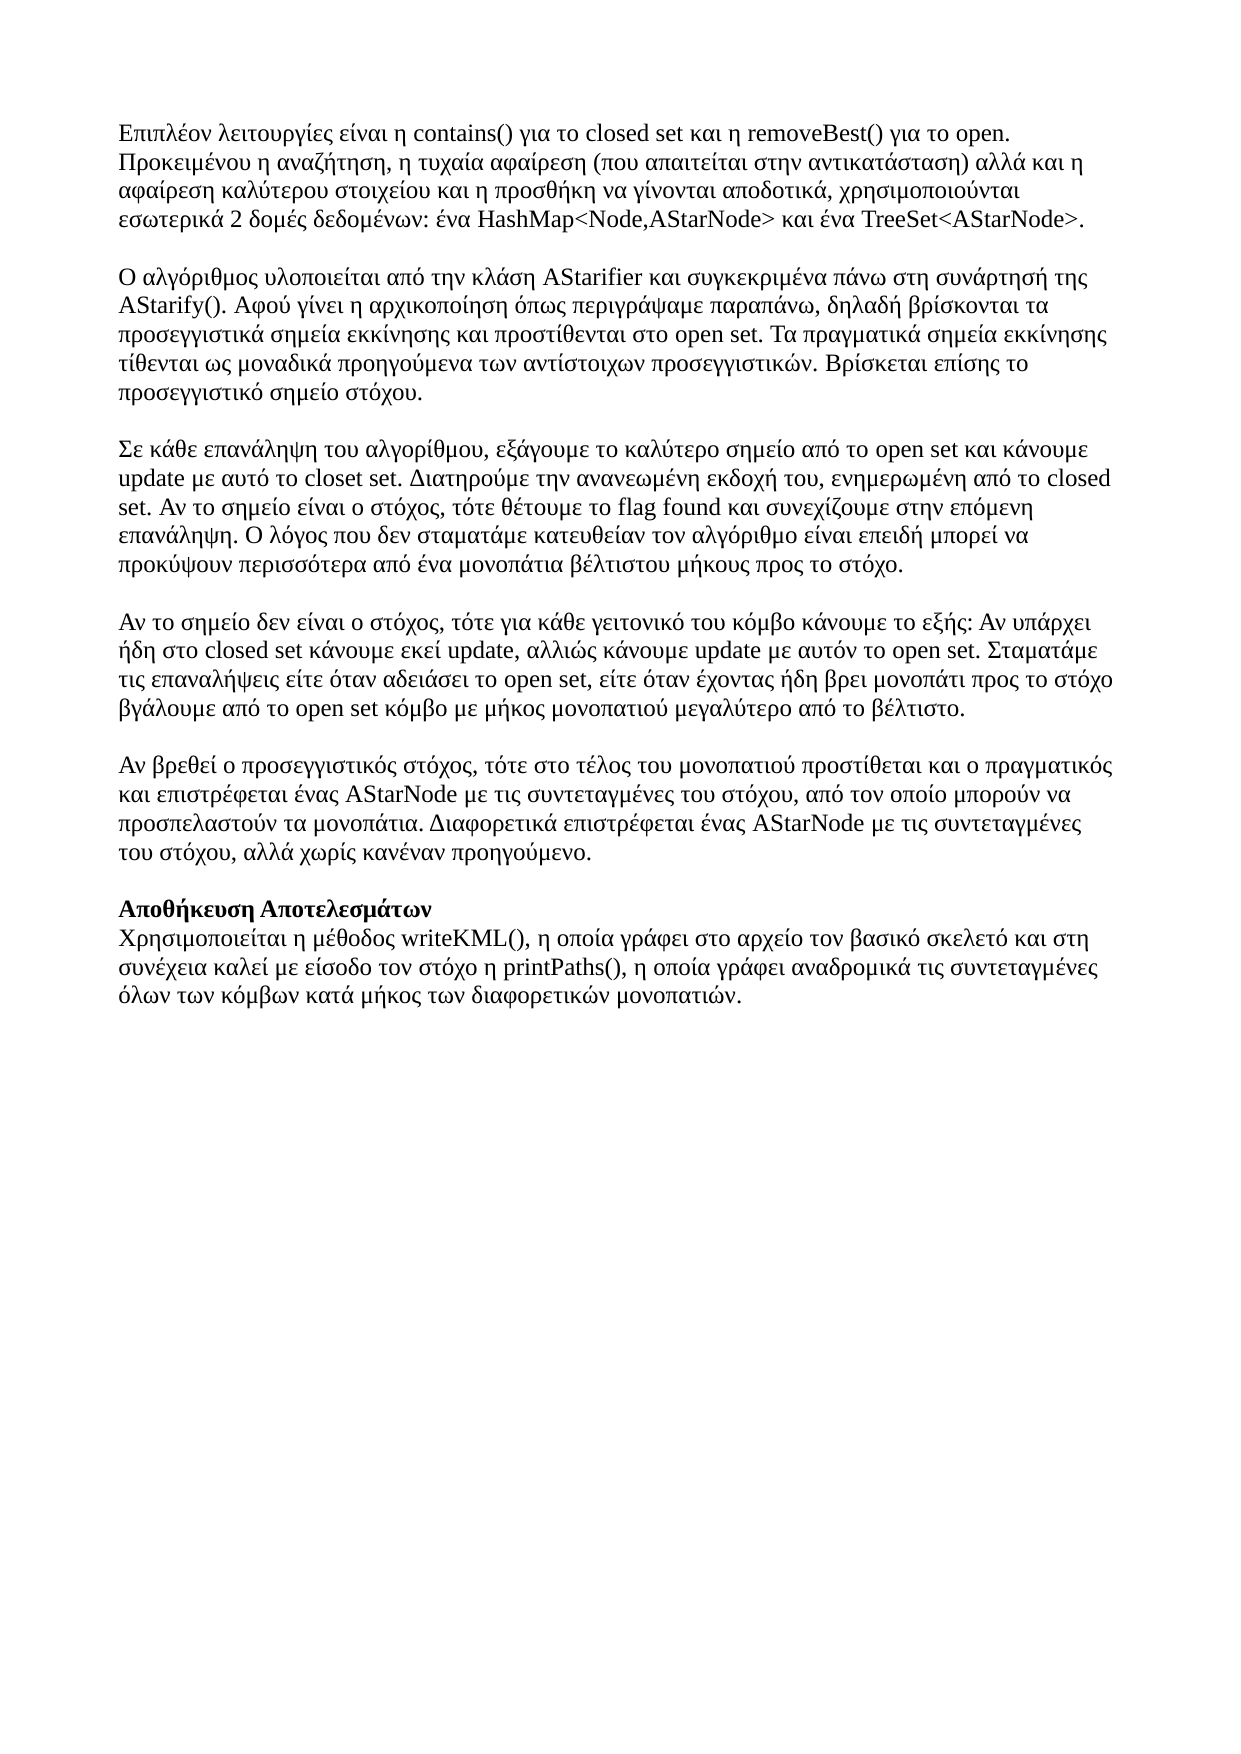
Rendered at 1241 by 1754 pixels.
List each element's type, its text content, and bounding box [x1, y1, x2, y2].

text Σε κάθε επανάληψη του αλγορίθμου, εξάγουμε το καλύτερο σημείο από το open set και κάνουμε update με αυτό το closet set. Διατηρούμε την ανανεωμένη εκδοχή του, ενημερωμένη από το closed set. Αν το σημείο είναι ο στόχος, τότε θέτουμε το flag found και συνεχίζουμε στην επόμενη επανάληψη. Ο λόγος που δεν σταματάμε κατευθείαν τον αλγόριθμο είναι επειδή μπορεί να προκύψουν περισσότερα από ένα μονοπάτια βέλτιστου μήκους προς το στόχο. [118, 434, 1122, 578]
text Αν το σημείο δεν είναι ο στόχος, τότε για κάθε γειτονικό του κόμβο κάνουμε το εξής: Αν υπάρχει ήδη στο closed set κάνουμε εκεί update, αλλιώς κάνουμε update με αυτόν το open set. Σταματάμε τις επαναλήψεις είτε όταν αδειάσει το open set, είτε όταν έχοντας ήδη βρει μονοπάτι προς το στόχο βγάλουμε από το open set κόμβο με μήκος μονοπατιού μεγαλύτερο από το βέλτιστο. [118, 607, 1122, 722]
text Χρησιμοποιείται η μέθοδος writeKML(), η οποία γράφει στο αρχείο τον βασικό σκελετό και στη συνέχεια καλεί με είσοδο τον στόχο η printPaths(), η οποία γράφει αναδρομικά τις συντεταγμένες όλων των κόμβων κατά μήκος των διαφορετικών μονοπατιών. [118, 923, 1122, 1009]
text Αν βρεθεί ο προσεγγιστικός στόχος, τότε στο τέλος του μονοπατιού προστίθεται και ο πραγματικός και επιστρέφεται ένας AStarNode με τις συντεταγμένες του στόχου, από τον οποίο μπορούν να προσπελαστούν τα μονοπάτια. Διαφορετικά επιστρέφεται ένας AStarNode με τις συντεταγμένες του στόχου, αλλά χωρίς κανέναν προηγούμενο. [118, 751, 1122, 866]
text Ο αλγόριθμος υλοποιείται από την κλάση AStarifier και συγκεκριμένα πάνω στη συνάρτησή της AStarify(). Αφού γίνει η αρχικοποίηση όπως περιγράψαμε παραπάνω, δηλαδή βρίσκονται τα προσεγγιστικά σημεία εκκίνησης και προστίθενται στο open set. Τα πραγματικά σημεία εκκίνησης τίθενται ως μοναδικά προηγούμενα των αντίστοιχων προσεγγιστικών. Βρίσκεται επίσης το προσεγγιστικό σημείο στόχου. [118, 262, 1122, 406]
text Αποθήκευση Αποτελεσμάτων [118, 894, 1122, 923]
text Επιπλέον λειτουργίες είναι η contains() για το closed set και η removeBest() για το open. Προκειμένου η αναζήτηση, η τυχαία αφαίρεση (που απαιτείται στην αντικατάσταση) αλλά και η αφαίρεση καλύτερου στοιχείου και η προσθήκη να γίνονται αποδοτικά, χρησιμοποιούνται εσωτερικά 2 δομές δεδομένων: ένα HashMap<Node,AStarNode> και ένα TreeSet<AStarNode>. [118, 118, 1122, 233]
